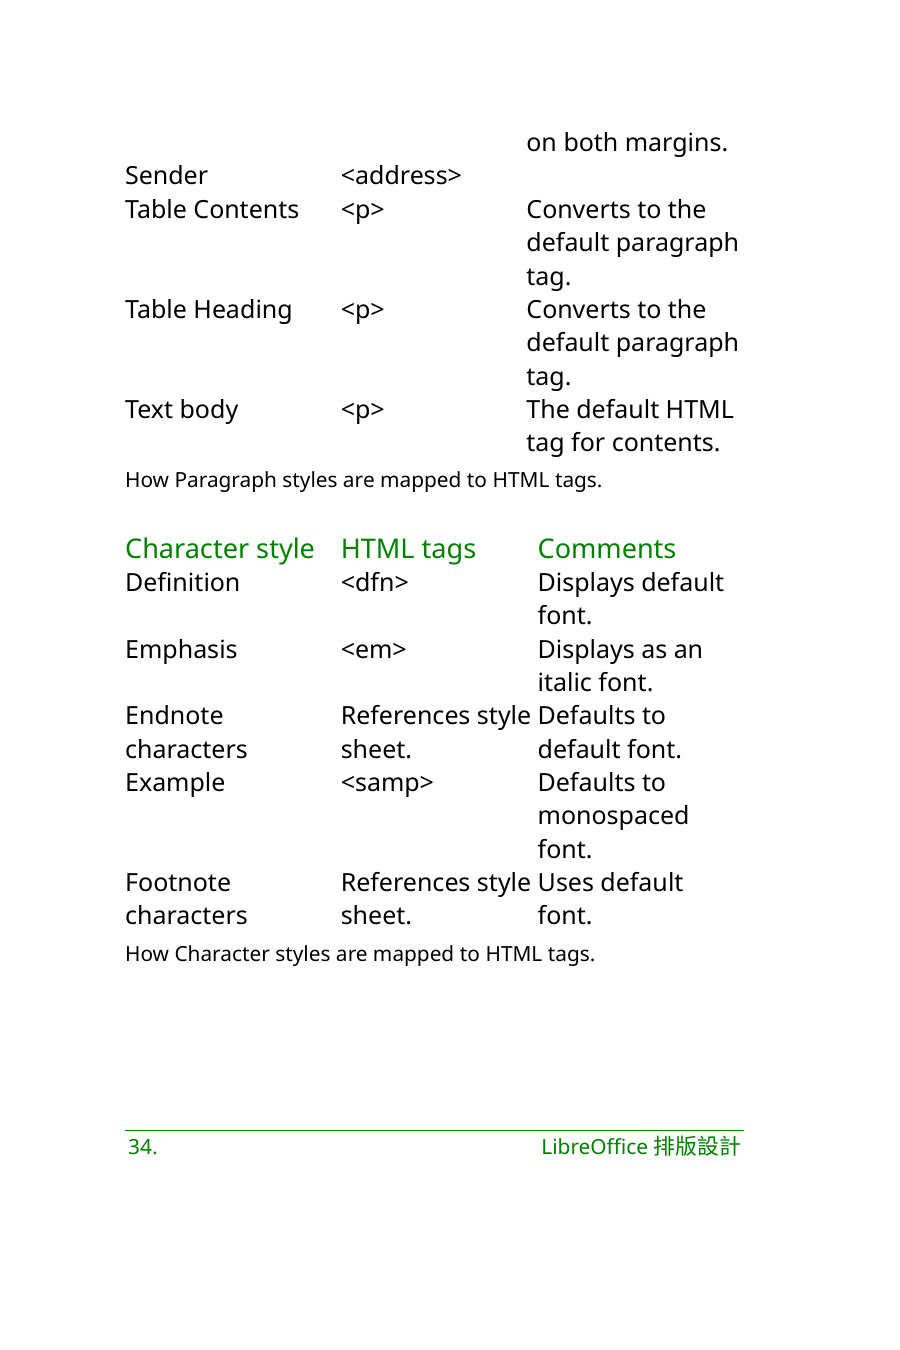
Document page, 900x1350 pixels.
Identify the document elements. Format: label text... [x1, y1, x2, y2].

table_cell Sender [125, 158, 341, 192]
table_cell [341, 125, 526, 158]
table_cell <p> [341, 192, 526, 292]
table_header Character style [125, 531, 341, 565]
table_cell Defaults to default font. [538, 698, 744, 765]
table_cell Table Heading [125, 292, 341, 392]
table_cell <em> [341, 631, 537, 698]
table_cell Table Contents [125, 192, 341, 292]
table_header Comments [538, 531, 744, 565]
table_cell <dfn> [341, 565, 537, 631]
table_cell Example [125, 765, 341, 865]
table_cell <samp> [341, 765, 537, 865]
table_cell on both margins. [526, 125, 744, 158]
table_cell <p> [341, 292, 526, 392]
table_cell Definition [125, 565, 341, 631]
table_header HTML tags [341, 531, 537, 565]
table_cell [526, 158, 744, 192]
table_cell [125, 125, 341, 158]
table_cell Displays as an italic font. [538, 631, 744, 698]
table_cell Converts to the default paragraph tag. [526, 192, 744, 292]
table_cell Footnote characters [125, 865, 341, 931]
table_cell How Character styles are mapped to HTML tags. [125, 931, 744, 966]
table_cell Uses default font. [538, 865, 744, 931]
table_cell References style sheet. [341, 698, 537, 765]
table_cell References style sheet. [341, 865, 537, 931]
table_cell How Paragraph styles are mapped to HTML tags. [125, 458, 744, 493]
table_cell The default HTML tag for contents. [526, 392, 744, 458]
table_cell Text body [125, 392, 341, 458]
table_cell Displays default font. [538, 565, 744, 631]
table_cell Emphasis [125, 631, 341, 698]
table_cell Defaults to monospaced font. [538, 765, 744, 865]
table_cell Endnote characters [125, 698, 341, 765]
table_cell Converts to the default paragraph tag. [526, 292, 744, 392]
table_cell <address> [341, 158, 526, 192]
table_cell <p> [341, 392, 526, 458]
